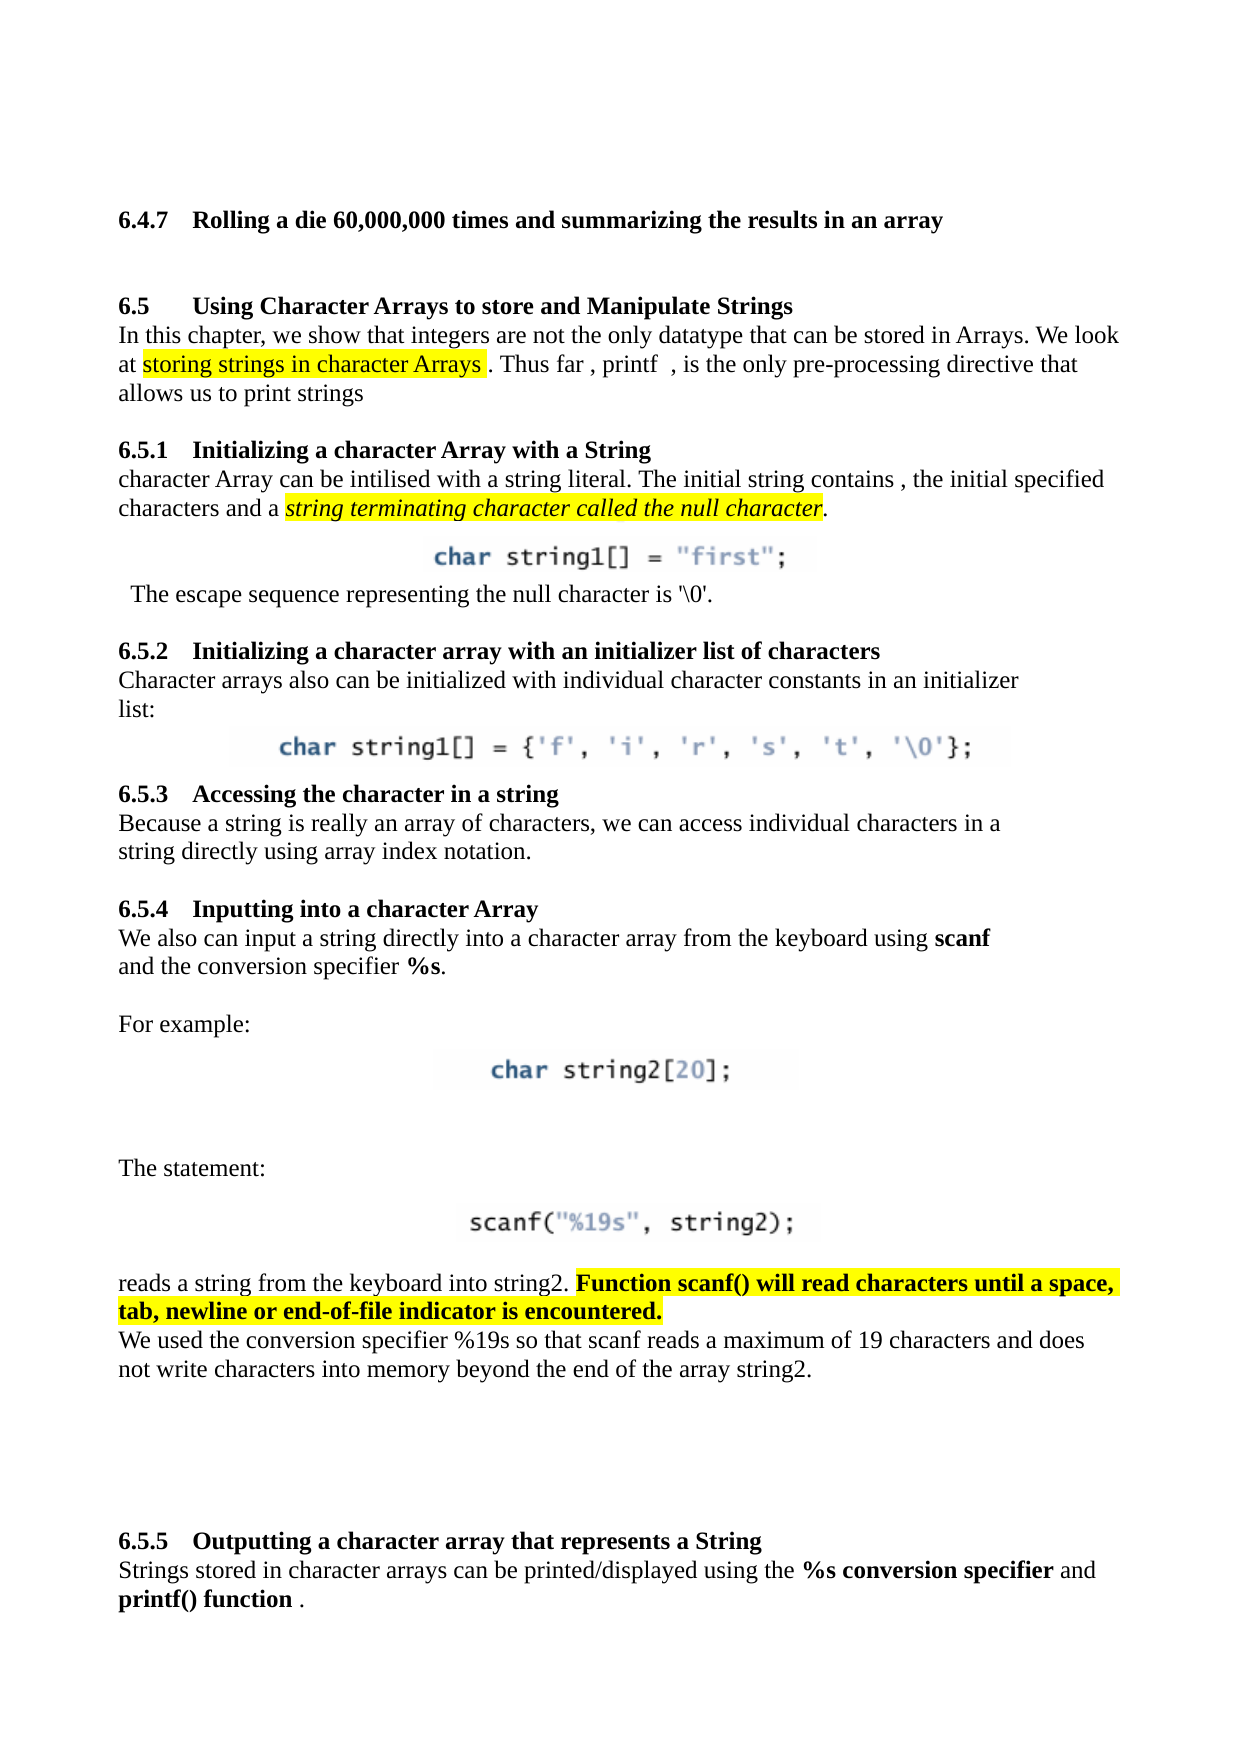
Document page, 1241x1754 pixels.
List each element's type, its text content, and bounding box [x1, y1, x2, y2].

text reads a string from the keyboard into string2. Function scanf() will read characters until a space, tab, newline or end-of-file indicator is encountered. [118, 1268, 1122, 1325]
text Strings stored in character arrays can be printed/displayed using the %s conversion specifier and printf() function . [118, 1555, 1122, 1613]
text In this chapter, we show that integers are not the only datatype that can be stored in Arrays. We look at storing strings in character Arrays . Thus far , printf , is the only pre-processing directive that allows us to print strings [118, 320, 1122, 406]
text We also can input a string directly into a character array from the keyboard using scanf [118, 923, 1122, 951]
picture [433, 1037, 799, 1097]
text 6.5.5 Outputting a character array that represents a String [118, 1526, 1122, 1555]
text The escape sequence representing the null character is '\0'. [118, 579, 1122, 608]
text 6.5.3 Accessing the character in a string [118, 723, 1122, 808]
text We used the conversion specifier %19s so that scanf reads a maximum of 19 characters and does not write characters into memory beyond the end of the array string2. [118, 1325, 1122, 1383]
text For example: [118, 1009, 1122, 1038]
text Character arrays also can be initialized with individual character constants in an initializer [118, 665, 1122, 694]
text 6.5 Using Character Arrays to store and Manipulate Strings [118, 291, 1122, 320]
text 6.5.1 Initializing a character Array with a String [118, 435, 1122, 464]
picture [423, 521, 817, 572]
text character Array can be intilised with a string literal. The initial string contains , the initial specified characters and a string terminating character called the null character. [118, 464, 1122, 521]
text string directly using array index notation. [118, 836, 1122, 865]
picture [455, 1183, 822, 1253]
text Because a string is really an array of characters, we can access individual characters in a [118, 808, 1122, 836]
picture [229, 722, 1011, 779]
text 6.5.2 Initializing a character array with an initializer list of characters [118, 636, 1122, 665]
text 6.5.4 Inputting into a character Array [118, 894, 1122, 923]
text and the conversion specifier %s. [118, 951, 1122, 980]
text list: [118, 694, 1122, 723]
text 6.4.7 Rolling a die 60,000,000 times and summarizing the results in an array [118, 205, 1122, 234]
text The statement: [118, 1153, 1122, 1181]
